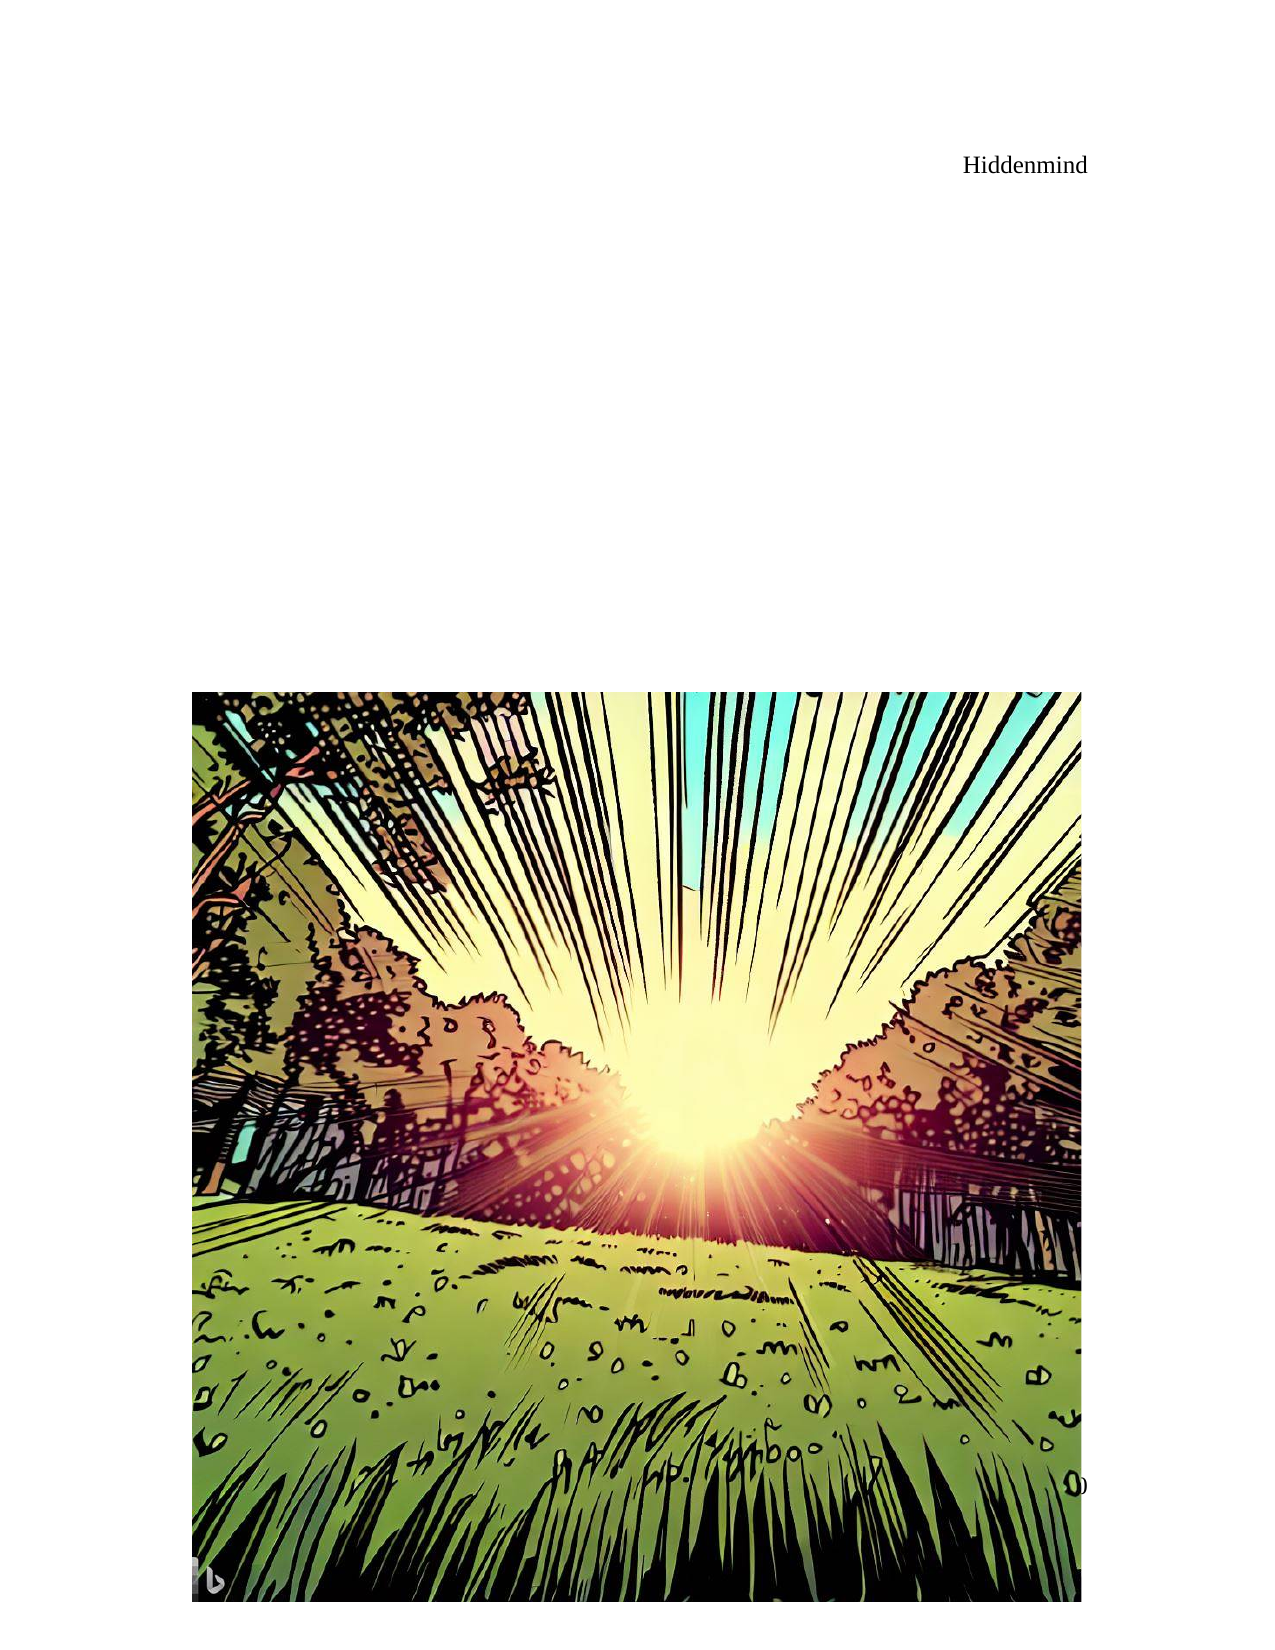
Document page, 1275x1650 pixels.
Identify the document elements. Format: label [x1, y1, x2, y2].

picture [192, 692, 1082, 1602]
